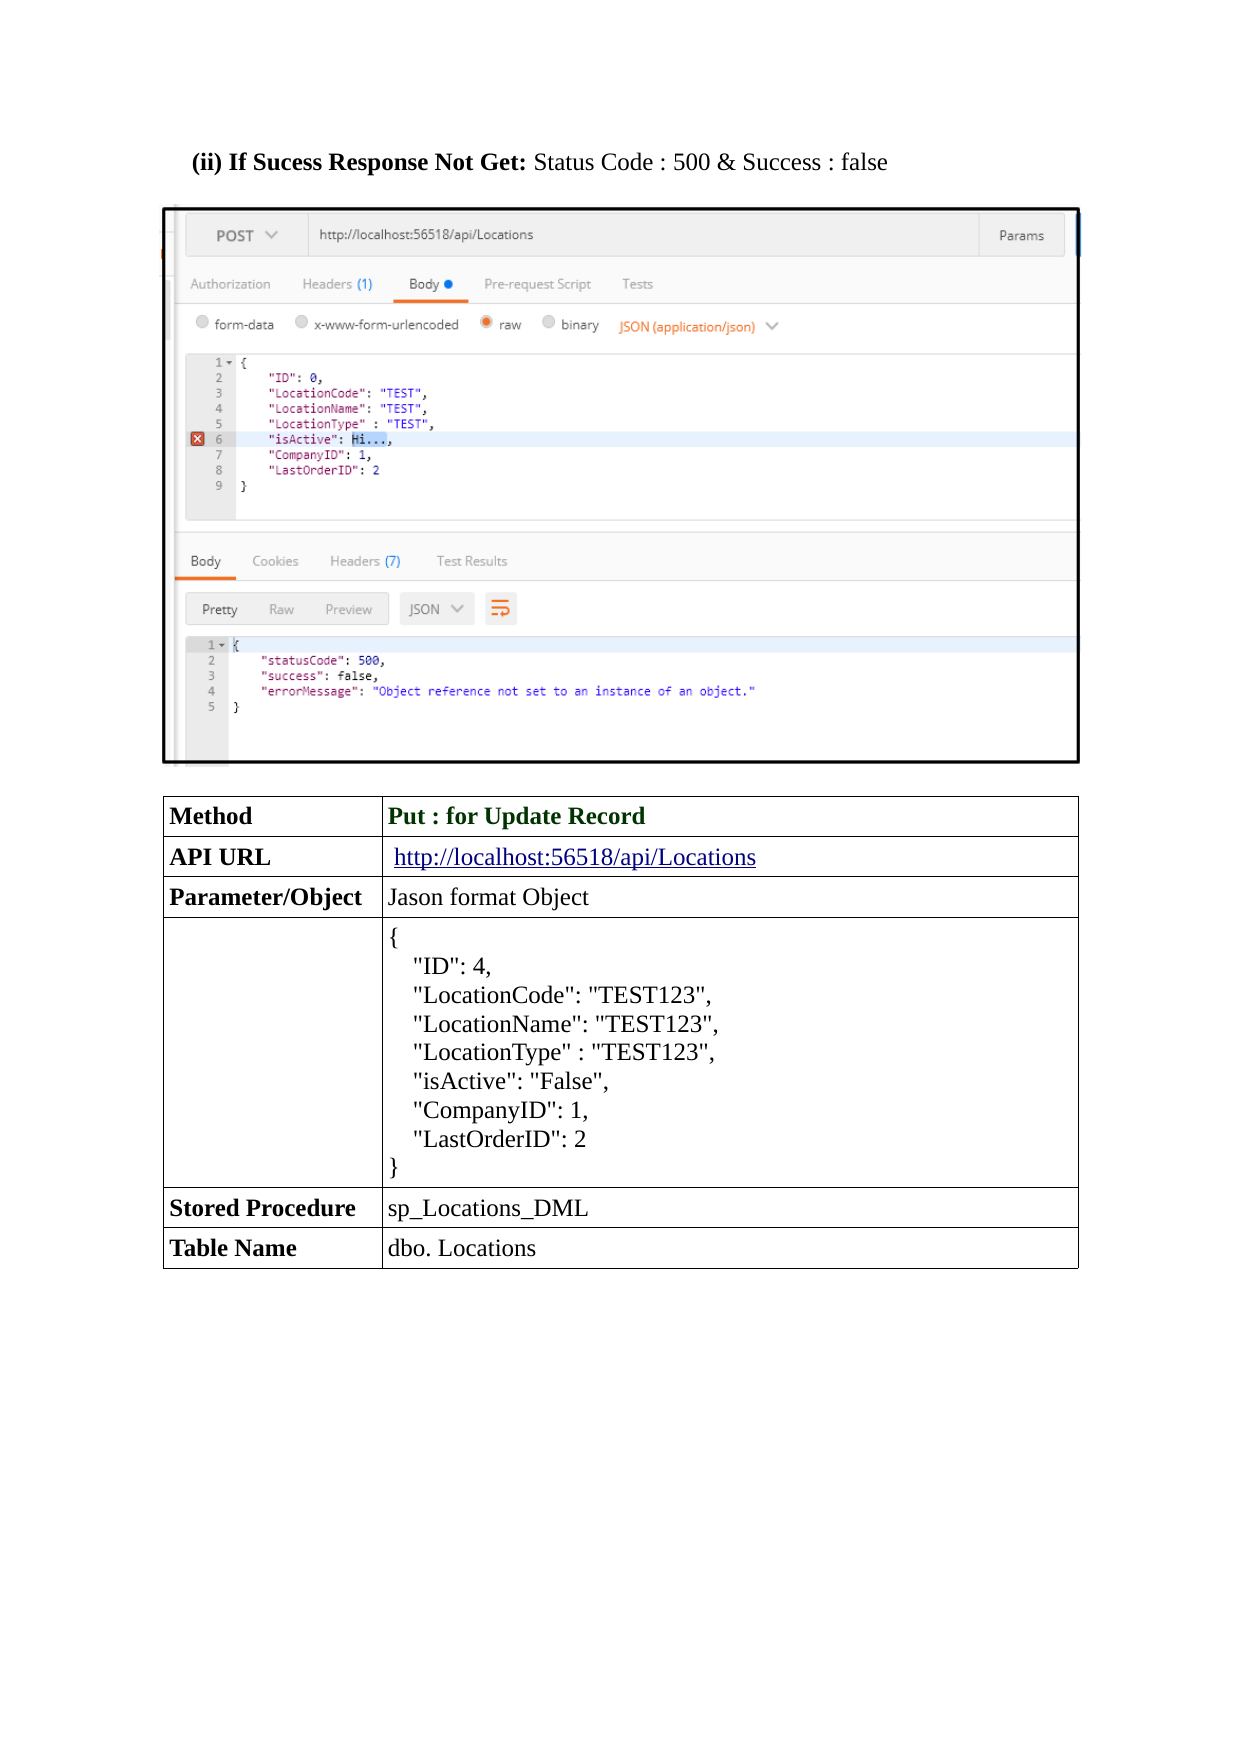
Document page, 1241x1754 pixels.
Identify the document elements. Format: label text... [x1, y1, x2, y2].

table_cell dbo. Locations [383, 1228, 1078, 1267]
table_cell Parameter/Object [164, 877, 382, 917]
table_cell sp_Locations_DML [383, 1188, 1078, 1227]
picture [159, 204, 1082, 767]
text (ii) If Sucess Response Not Get: Status Code : 500 & Success : false [118, 147, 1122, 176]
table_cell Stored Procedure [164, 1188, 382, 1227]
table_cell API URL [164, 837, 382, 876]
table_cell http://localhost:56518/api/Locations [383, 837, 1078, 876]
table_cell [164, 918, 382, 1187]
table_header Put : for Update Record [383, 797, 1078, 836]
table_header Method [164, 797, 382, 836]
table_cell { "ID": 4, "LocationCode": "TEST123", "LocationName": "TEST123", "LocationType" : "TEST123", "isActive": "False", "CompanyID": 1, "LastOrderID": 2 } [383, 918, 1078, 1187]
table_cell Jason format Object [383, 877, 1078, 917]
table_cell Table Name [164, 1228, 382, 1267]
